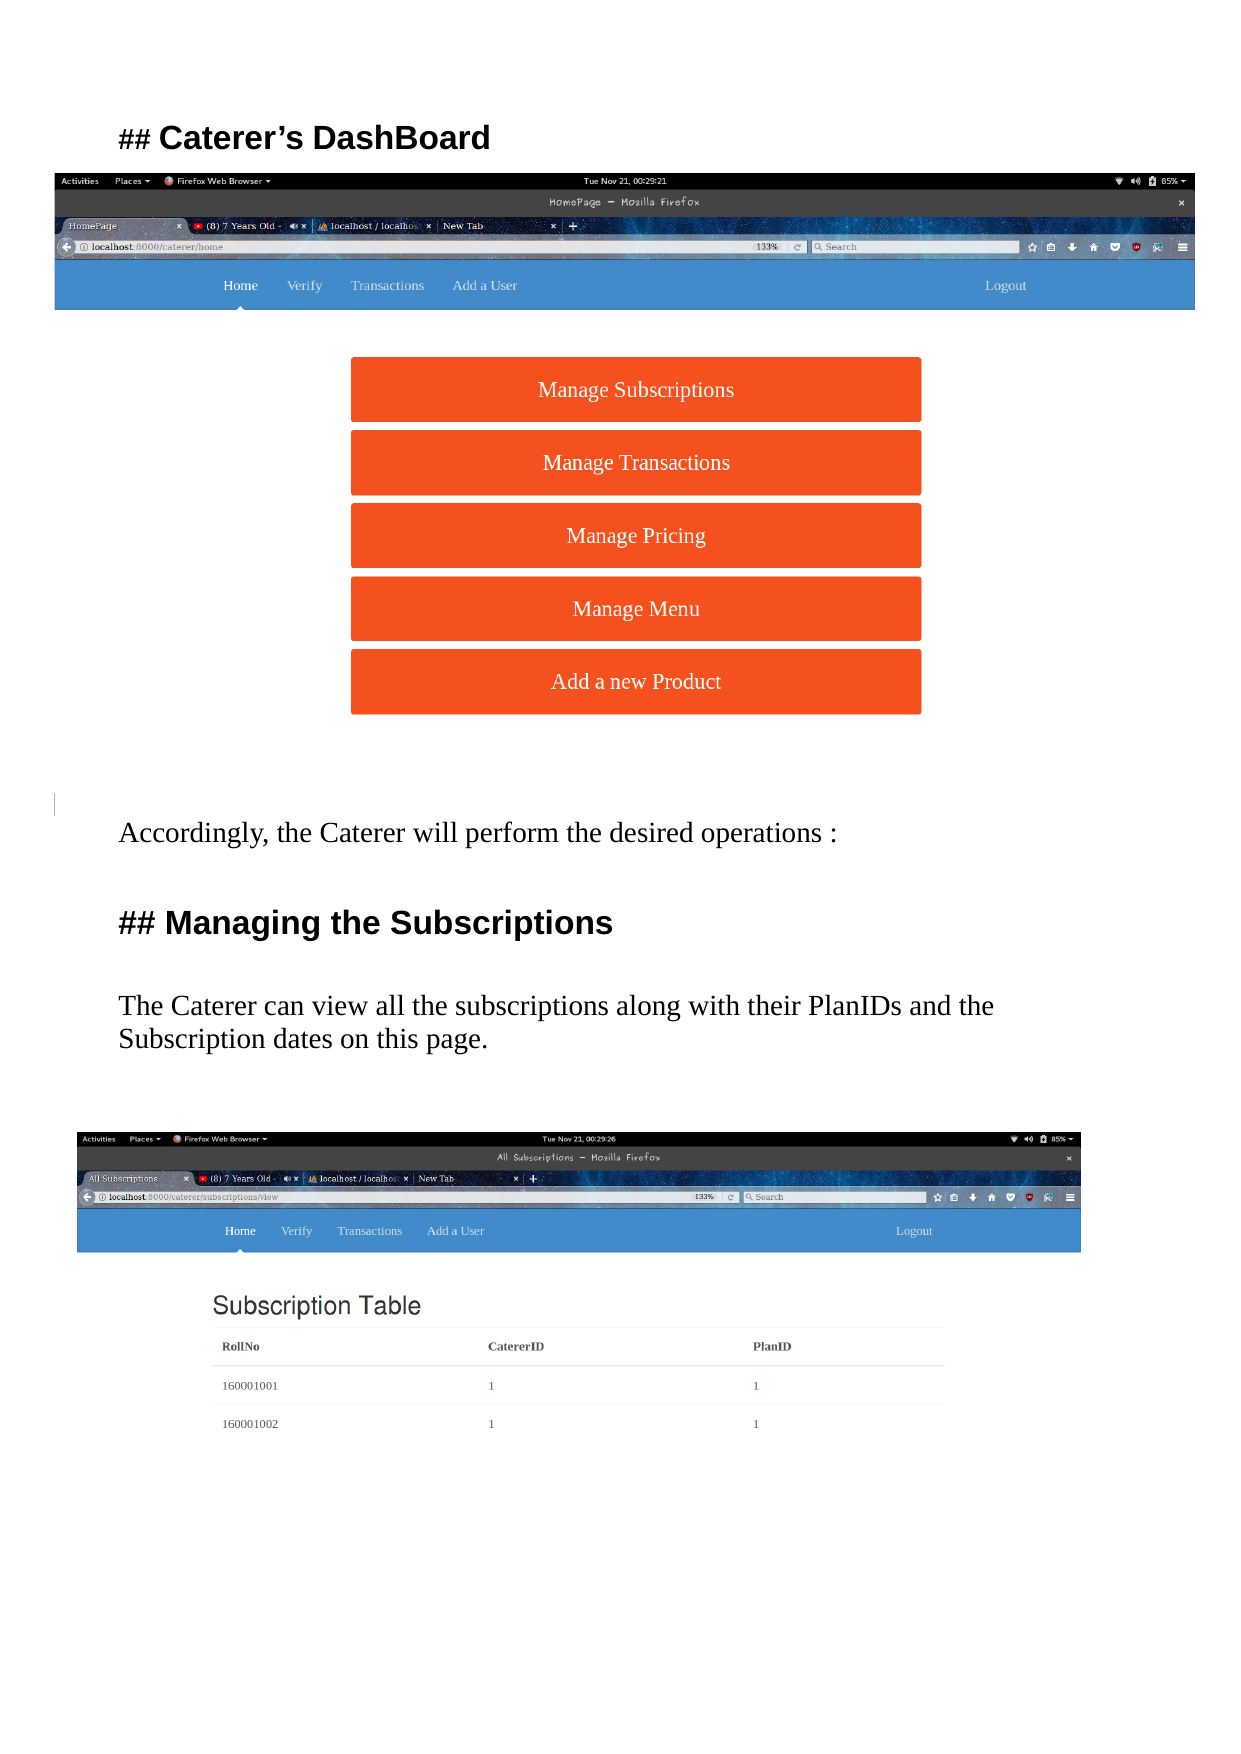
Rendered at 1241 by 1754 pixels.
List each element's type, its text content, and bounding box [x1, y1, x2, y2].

text The Caterer can view all the subscriptions along with their PlanIDs and the Subscription dates on this page. [118, 988, 1122, 1055]
subtitle ## Managing the Subscriptions [118, 903, 1122, 942]
picture [54, 173, 1195, 816]
text [118, 169, 1122, 173]
text Accordingly, the Caterer will perform the desired operations : [118, 816, 1122, 849]
subtitle ## Caterer’s DashBoard [118, 118, 1122, 157]
picture [77, 1132, 1081, 1697]
